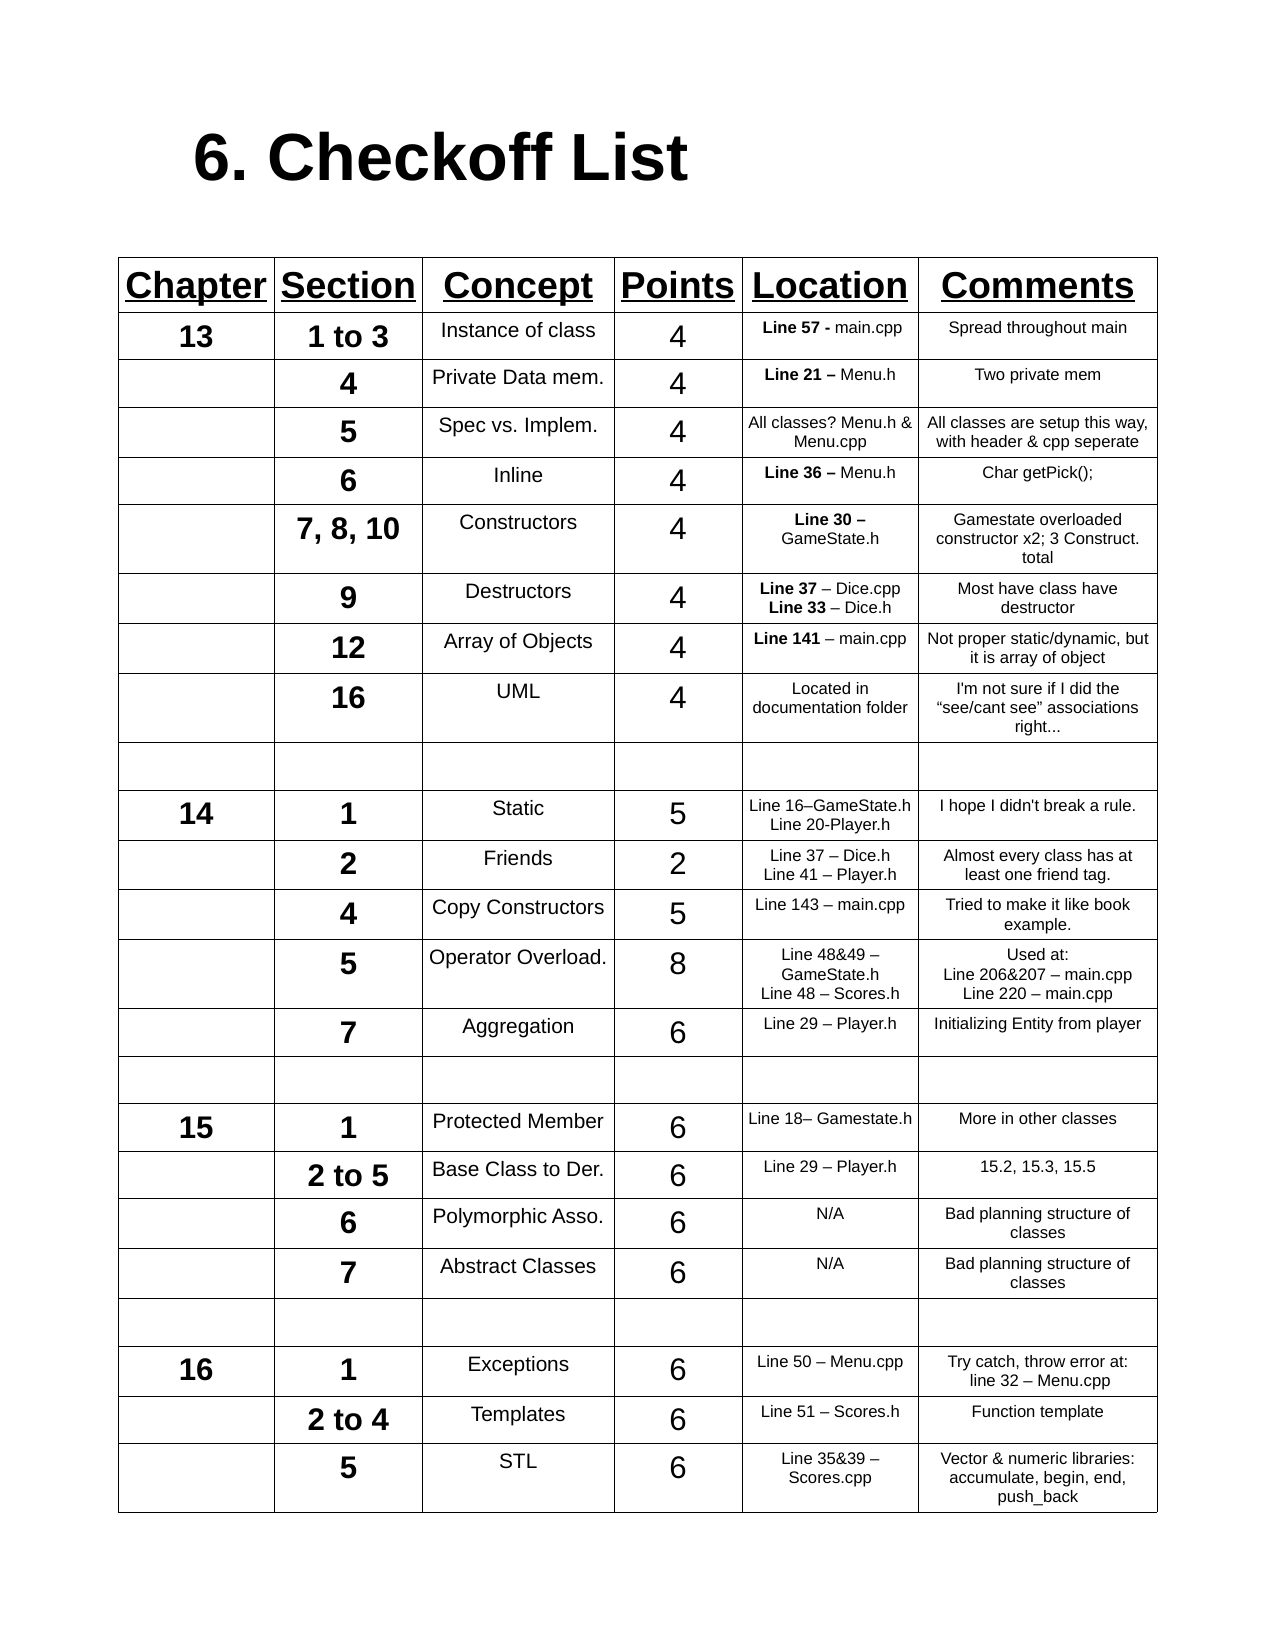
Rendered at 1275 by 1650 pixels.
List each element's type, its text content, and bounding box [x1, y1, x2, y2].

table_cell Line 29 – Player.h [743, 1009, 918, 1056]
table_cell More in other classes [919, 1104, 1157, 1151]
table_cell [119, 890, 274, 939]
table_cell 8 [615, 940, 742, 1008]
table_cell 4 [615, 624, 742, 673]
table_cell Copy Constructors [423, 890, 614, 939]
table_cell Protected Member [423, 1104, 614, 1151]
table_cell Line 141 – main.cpp [743, 624, 918, 673]
table_cell N/A [743, 1199, 918, 1248]
table_cell All classes? Menu.h & Menu.cpp [743, 408, 918, 457]
table_cell Try catch, throw error at: line 32 – Menu.cpp [919, 1347, 1157, 1396]
table_cell 6 [615, 1444, 742, 1512]
table_cell 1 [275, 1104, 422, 1151]
table_cell [743, 1057, 918, 1103]
table_cell Bad planning structure of classes [919, 1249, 1157, 1298]
table_cell Line 37 – Dice.h Line 41 – Player.h [743, 841, 918, 889]
table_cell [919, 1057, 1157, 1103]
table_cell [119, 624, 274, 673]
table_cell 7 [275, 1249, 422, 1298]
table_cell [119, 1057, 274, 1103]
table_cell Polymorphic Asso. [423, 1199, 614, 1248]
table_cell Line 21 – Menu.h [743, 360, 918, 407]
table_cell Line 51 – Scores.h [743, 1397, 918, 1443]
table_cell Static [423, 791, 614, 839]
table_cell 2 [275, 841, 422, 889]
table_cell [119, 1249, 274, 1298]
table_cell Line 16–GameState.h Line 20-Player.h [743, 791, 918, 839]
table_cell Gamestate overloaded constructor x2; 3 Construct. total [919, 505, 1157, 573]
table_cell Line 48&49 – GameState.h Line 48 – Scores.h [743, 940, 918, 1008]
table_cell Templates [423, 1397, 614, 1443]
table_header Section [275, 258, 422, 312]
table_header Points [615, 258, 742, 312]
table_cell [615, 1299, 742, 1346]
table_cell [119, 1444, 274, 1512]
table_cell [423, 1299, 614, 1346]
table_cell I hope I didn't break a rule. [919, 791, 1157, 839]
table_cell Inline [423, 458, 614, 504]
table_cell Line 29 – Player.h [743, 1152, 918, 1198]
table_cell 4 [275, 890, 422, 939]
table_cell [119, 574, 274, 623]
table_cell 2 [615, 841, 742, 889]
table_cell [423, 1057, 614, 1103]
table_cell Line 57 - main.cpp [743, 313, 918, 359]
table_cell [119, 1009, 274, 1056]
table_cell Friends [423, 841, 614, 889]
table_cell 6 [615, 1152, 742, 1198]
table_cell 4 [615, 458, 742, 504]
list 6. Checkoff List [156, 118, 1157, 195]
table_cell Line 35&39 – Scores.cpp [743, 1444, 918, 1512]
table_header Concept [423, 258, 614, 312]
table_cell 1 [275, 791, 422, 839]
table_cell 4 [615, 574, 742, 623]
table_cell Line 18– Gamestate.h [743, 1104, 918, 1151]
table_cell 4 [615, 408, 742, 457]
table_header Comments [919, 258, 1157, 312]
table_cell Aggregation [423, 1009, 614, 1056]
table_cell 7, 8, 10 [275, 505, 422, 573]
table_cell Two private mem [919, 360, 1157, 407]
table_cell Exceptions [423, 1347, 614, 1396]
table_cell 1 [275, 1347, 422, 1396]
table_cell Spec vs. Implem. [423, 408, 614, 457]
table_cell UML [423, 674, 614, 742]
table_cell Line 50 – Menu.cpp [743, 1347, 918, 1396]
table_cell 13 [119, 313, 274, 359]
table_cell 4 [615, 505, 742, 573]
table_cell Destructors [423, 574, 614, 623]
table_cell Bad planning structure of classes [919, 1199, 1157, 1248]
table_cell 7 [275, 1009, 422, 1056]
table_cell Constructors [423, 505, 614, 573]
table_cell Tried to make it like book example. [919, 890, 1157, 939]
table_cell Abstract Classes [423, 1249, 614, 1298]
table_cell Not proper static/dynamic, but it is array of object [919, 624, 1157, 673]
table_cell [615, 743, 742, 789]
table_cell Base Class to Der. [423, 1152, 614, 1198]
table_cell Line 143 – main.cpp [743, 890, 918, 939]
table_cell [743, 1299, 918, 1346]
table_cell Almost every class has at least one friend tag. [919, 841, 1157, 889]
table_cell Array of Objects [423, 624, 614, 673]
table_cell 6 [275, 458, 422, 504]
table_cell [119, 458, 274, 504]
table_cell Line 36 – Menu.h [743, 458, 918, 504]
table_cell 14 [119, 791, 274, 839]
table_cell [119, 743, 274, 789]
table_cell 2 to 4 [275, 1397, 422, 1443]
table_cell [919, 1299, 1157, 1346]
table_cell Line 37 – Dice.cpp Line 33 – Dice.h [743, 574, 918, 623]
table_cell [615, 1057, 742, 1103]
table_cell Operator Overload. [423, 940, 614, 1008]
table_cell I'm not sure if I did the “see/cant see” associations right... [919, 674, 1157, 742]
table_cell Private Data mem. [423, 360, 614, 407]
table_cell Vector & numeric libraries: accumulate, begin, end, push_back [919, 1444, 1157, 1512]
table_cell 5 [615, 890, 742, 939]
table_cell [743, 743, 918, 789]
table_cell 6 [615, 1009, 742, 1056]
table_cell [119, 1397, 274, 1443]
table_cell [119, 360, 274, 407]
table_cell 9 [275, 574, 422, 623]
table_cell 4 [275, 360, 422, 407]
table_cell 5 [275, 408, 422, 457]
table_header Chapter [119, 258, 274, 312]
table_cell [119, 841, 274, 889]
table_cell 2 to 5 [275, 1152, 422, 1198]
table_cell STL [423, 1444, 614, 1512]
table_cell [919, 743, 1157, 789]
table_cell Function template [919, 1397, 1157, 1443]
table_cell All classes are setup this way, with header & cpp seperate [919, 408, 1157, 457]
table_cell 4 [615, 313, 742, 359]
table_cell 4 [615, 674, 742, 742]
table_cell Used at: Line 206&207 – main.cpp Line 220 – main.cpp [919, 940, 1157, 1008]
table_cell 15.2, 15.3, 15.5 [919, 1152, 1157, 1198]
table_cell 4 [615, 360, 742, 407]
table_cell 5 [275, 940, 422, 1008]
table_cell 16 [275, 674, 422, 742]
table_cell [119, 1199, 274, 1248]
table_cell Line 30 – GameState.h [743, 505, 918, 573]
table_cell Located in documentation folder [743, 674, 918, 742]
table_cell Most have class have destructor [919, 574, 1157, 623]
table_cell [119, 940, 274, 1008]
table_cell [423, 743, 614, 789]
table_cell [275, 743, 422, 789]
table_cell 5 [275, 1444, 422, 1512]
table_cell N/A [743, 1249, 918, 1298]
table_cell 12 [275, 624, 422, 673]
table_cell 6 [615, 1397, 742, 1443]
table_cell [119, 674, 274, 742]
table_cell 6 [615, 1347, 742, 1396]
table_cell [119, 408, 274, 457]
table_cell 6 [615, 1199, 742, 1248]
table_cell [275, 1057, 422, 1103]
table_cell 6 [275, 1199, 422, 1248]
table_cell 1 to 3 [275, 313, 422, 359]
table_cell 6 [615, 1249, 742, 1298]
table_cell [119, 1152, 274, 1198]
table_cell Char getPick(); [919, 458, 1157, 504]
table_cell [119, 1299, 274, 1346]
table_cell 15 [119, 1104, 274, 1151]
table_cell Instance of class [423, 313, 614, 359]
table_cell Initializing Entity from player [919, 1009, 1157, 1056]
table_cell 16 [119, 1347, 274, 1396]
table_cell 5 [615, 791, 742, 839]
table_cell [275, 1299, 422, 1346]
table_cell 6 [615, 1104, 742, 1151]
table_cell Spread throughout main [919, 313, 1157, 359]
table_header Location [743, 258, 918, 312]
table_cell [119, 505, 274, 573]
